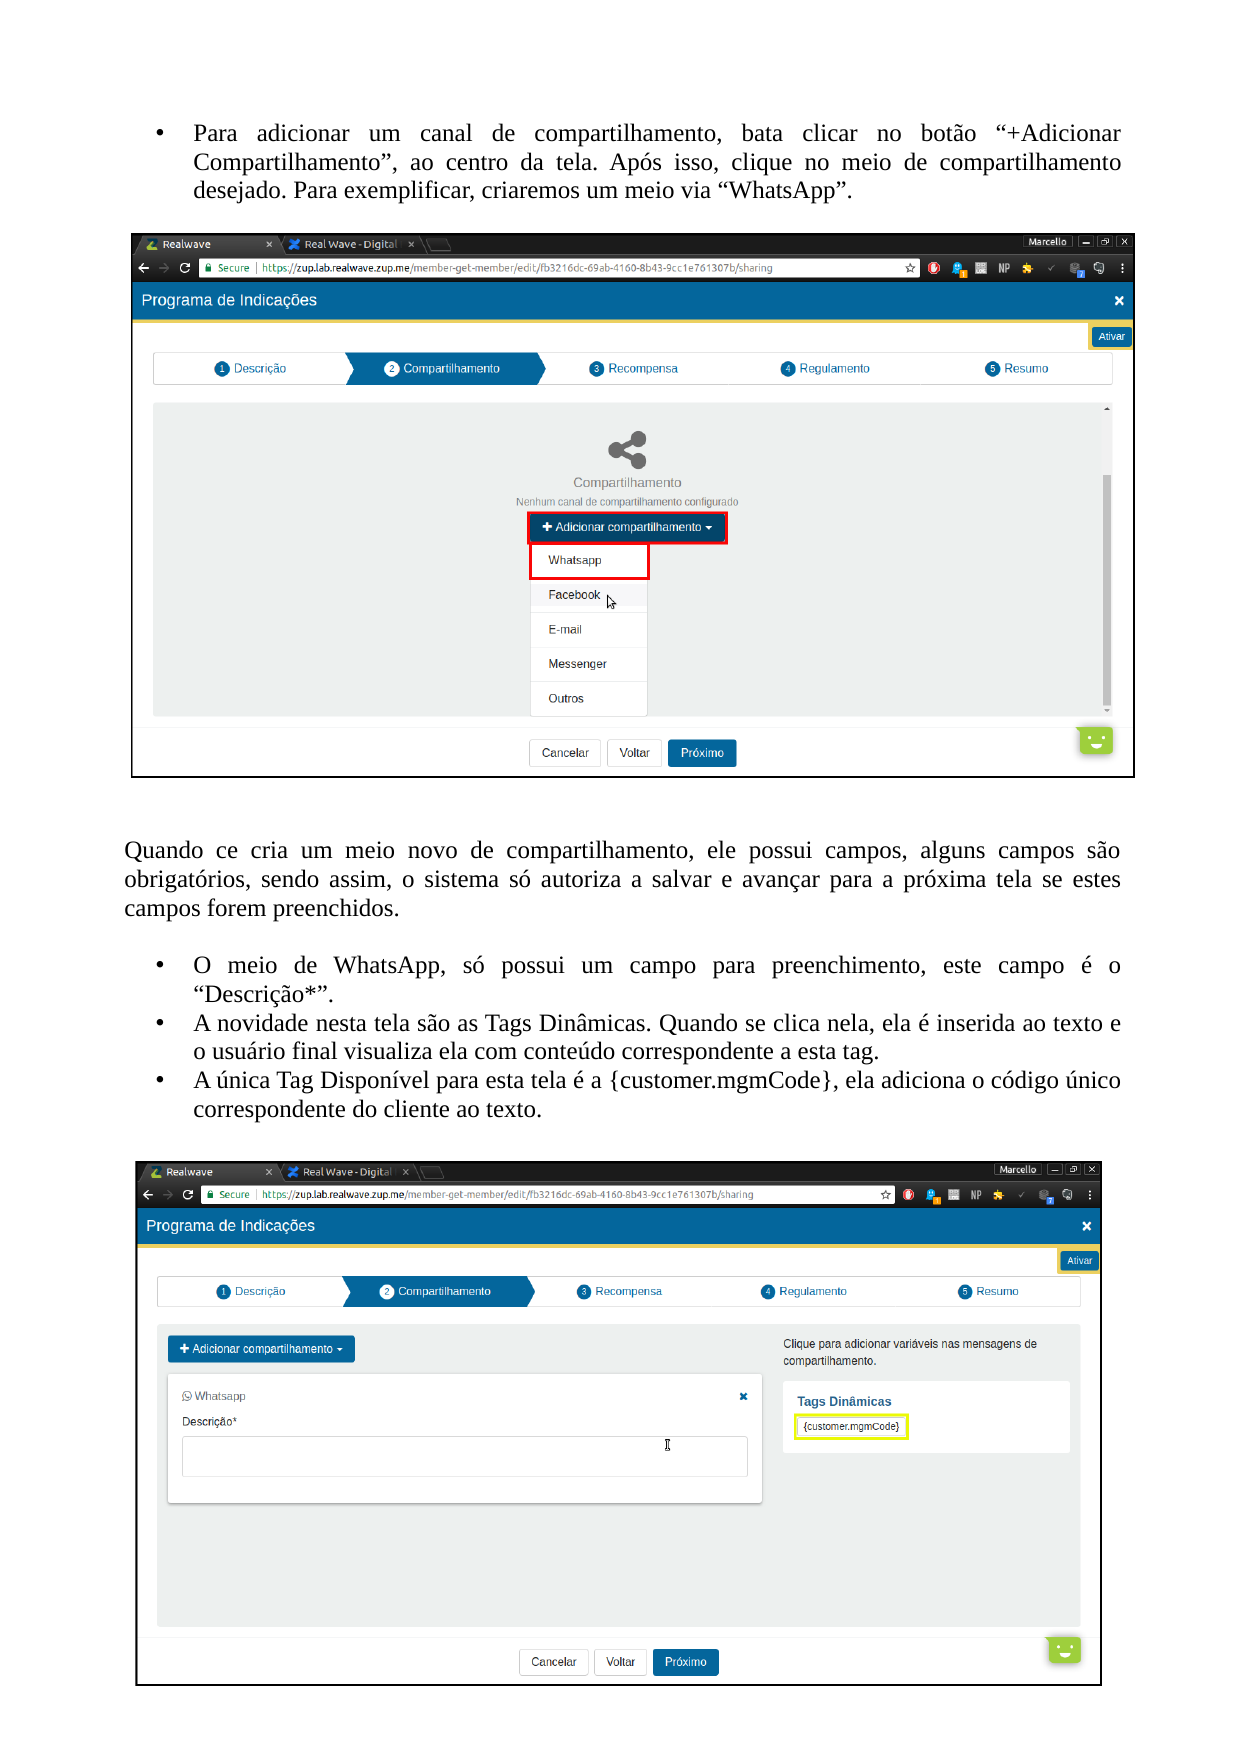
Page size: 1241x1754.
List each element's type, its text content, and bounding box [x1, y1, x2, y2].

list A novidade nesta tela são as Tags Dinâmicas. Quando se clica nela, ela é inserida ao texto e o usuário final visualiza ela com conteúdo correspondente a esta tag. [156, 1008, 1122, 1065]
list A única Tag Disponível para esta tela é a {customer.mgmCode}, ela adiciona o código único correspondente do cliente ao texto. [156, 1065, 1122, 1123]
picture [131, 233, 1135, 778]
picture [135, 1161, 1102, 1686]
list Para adicionar um canal de compartilhamento, bata clicar no botão “+Adicionar Compartilhamento”, ao centro da tela. Após isso, clique no meio de compartilhamento desejado. Para exemplificar, criaremos um meio via “WhatsApp”. [156, 118, 1122, 204]
list Quando ce cria um meio novo de compartilhamento, ele possui campos, alguns campos são obrigatórios, sendo assim, o sistema só autoriza a salvar e avançar para a próxima tela se estes campos forem preenchidos. [124, 835, 1122, 921]
list O meio de WhatsApp, só possui um campo para preenchimento, este campo é o “Descrição*”. [156, 950, 1122, 1008]
